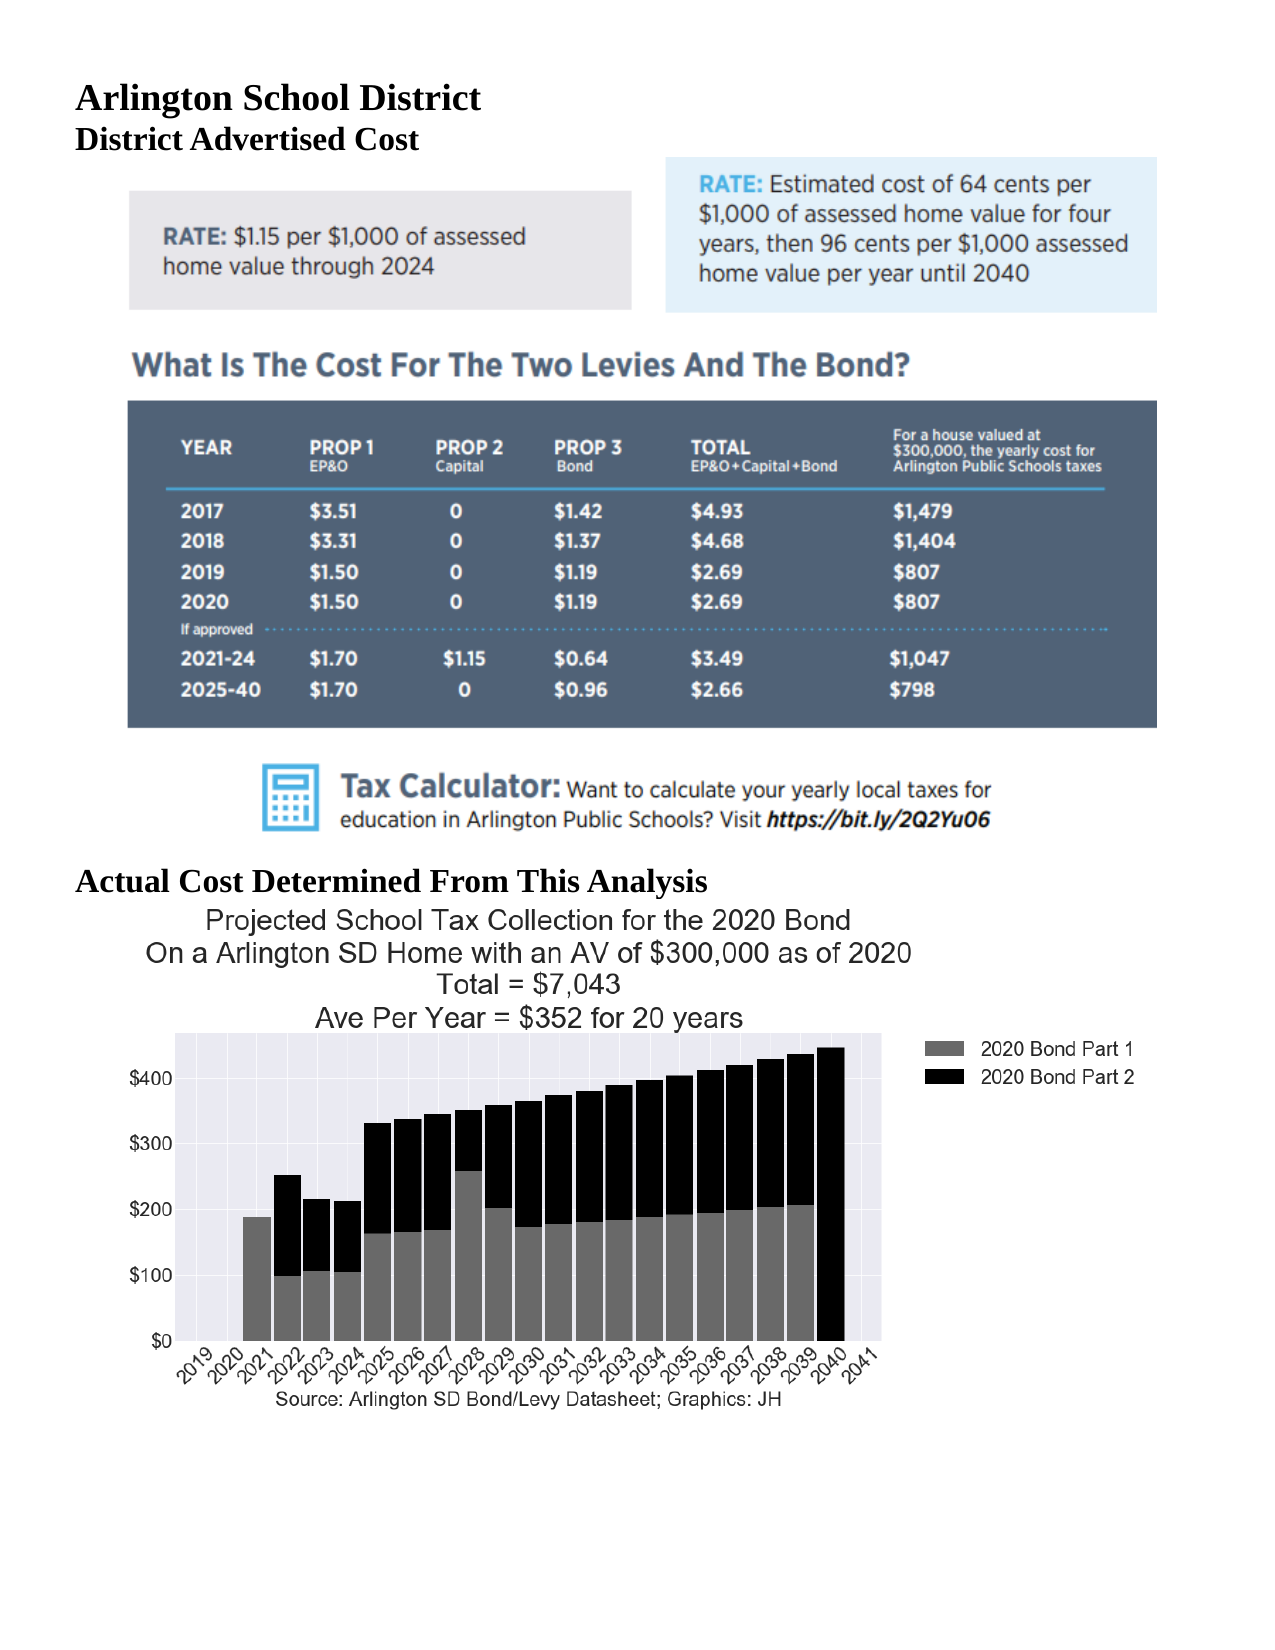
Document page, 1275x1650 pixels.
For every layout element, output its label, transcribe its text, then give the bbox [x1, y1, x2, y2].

subtitle District Advertised Cost [75, 119, 1200, 157]
subtitle Arlington School District [75, 75, 1200, 119]
picture [118, 157, 1157, 833]
picture [118, 899, 1157, 1419]
subtitle Actual Cost Determined From This Analysis [75, 861, 1200, 899]
